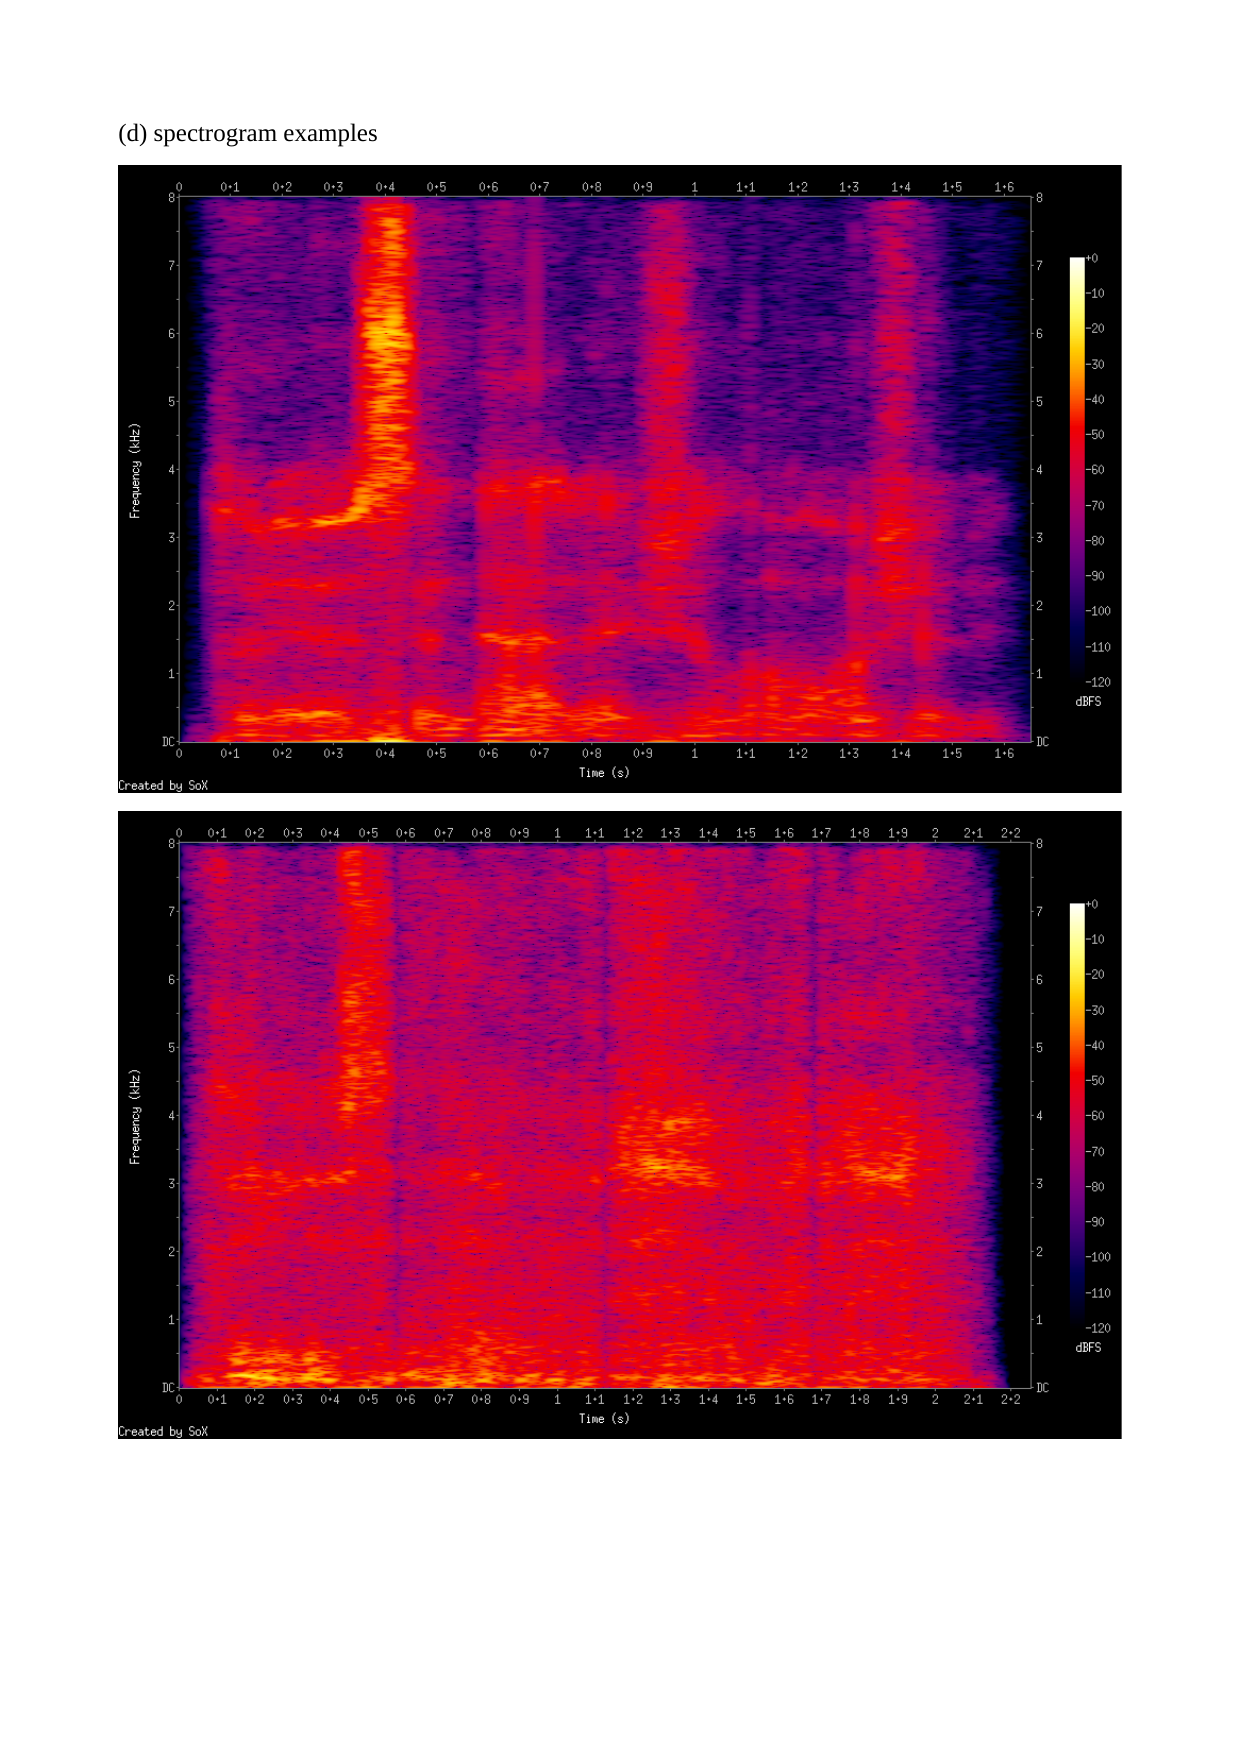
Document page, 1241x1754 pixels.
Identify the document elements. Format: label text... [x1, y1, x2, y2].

picture [118, 811, 1122, 1439]
picture [118, 165, 1122, 793]
text (d) spectrogram examples [118, 118, 1122, 147]
